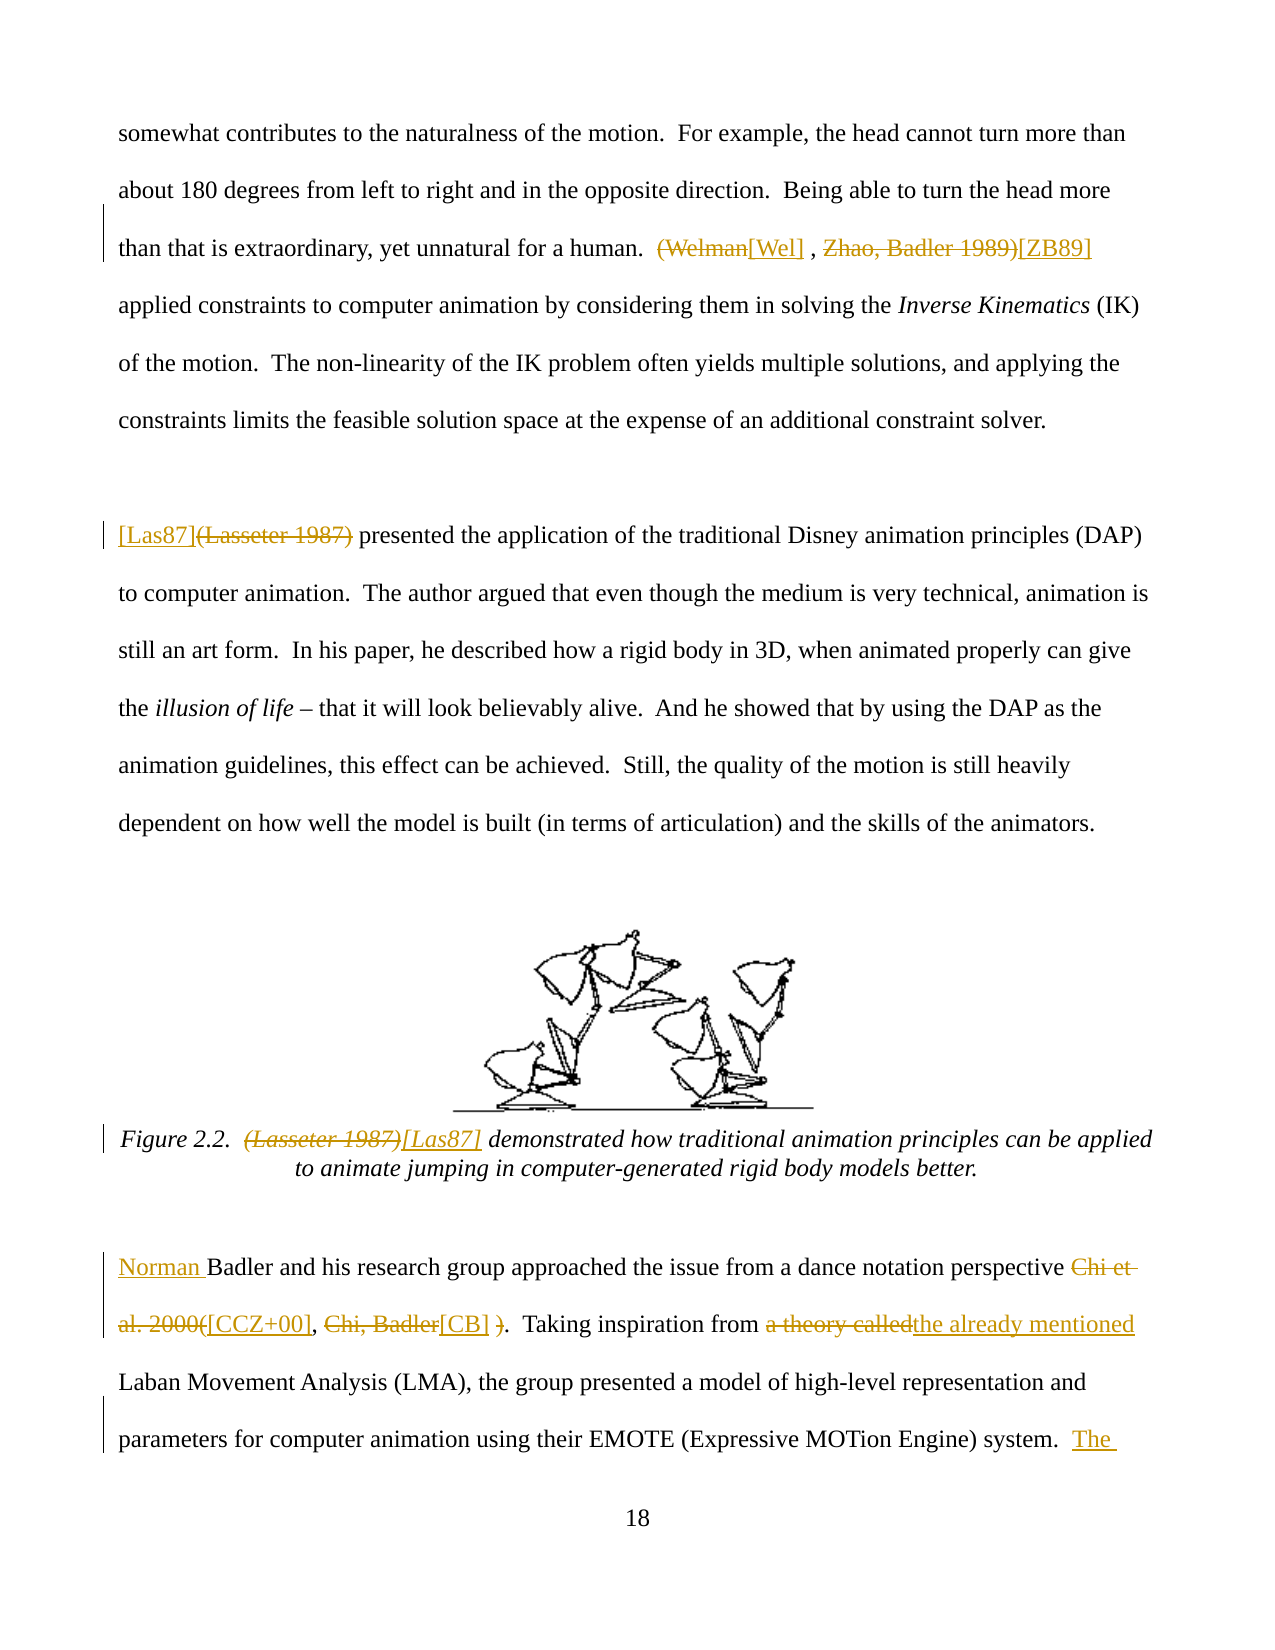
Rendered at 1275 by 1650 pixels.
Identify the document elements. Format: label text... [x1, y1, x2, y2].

text [Las87] presented the application of the traditional Disney animation principles (DAP) to computer animation. The author argued that even though the medium is very technical, animation is still an art form. In his paper, he described how a rigid body in 3D, when animated properly can give the illusion of life – that it will look believably alive. And he showed that by using the DAP as the animation guidelines, this effect can be achieved. Still, the quality of the motion is still heavily dependent on how well the model is built (in terms of articulation) and the skills of the animators. [118, 521, 1157, 837]
text Figure 2.2. [Las87] demonstrated how traditional animation principles can be applied to animate jumping in computer-generated rigid body models better. [118, 936, 1157, 1182]
text Norman Badler and his research group approached the issue from a dance notation perspective [CCZ+00], [CB] . Taking inspiration from the already mentioned Laban Movement Analysis (LMA), the group presented a model of high-level representation and parameters for computer animation using their EMOTE (Expressive MOTion Engine) system. The LMA theory was originally developed for dance choreography, and provided some explanation of the relationship between the quality of movement and the mental drive behind that quality (Bishko). The EMOTE system models that relationship, so that by specifying the quantities of the LMA parameters at certain keyframes, animators can quickly modify a ready-made animation to get the corresponding motion qualities. Most of the model was derived empirically with the help of a certified LMA practitioner. [118, 1252, 1157, 1453]
text Because the joints on the human body have limits for their range of motion, defining constraints somewhat contributes to the naturalness of the motion. For example, the head cannot turn more than about 180 degrees from left to right and in the opposite direction. Being able to turn the head more than that is extraordinary, yet unnatural for a human. [Wel] , [ZB89] applied constraints to computer animation by considering them in solving the Inverse Kinematics (IK) of the motion. The non-linearity of the IK problem often yields multiple solutions, and applying the constraints limits the feasible solution space at the expense of an additional constraint solver. [118, 118, 1157, 434]
picture [444, 924, 831, 1123]
